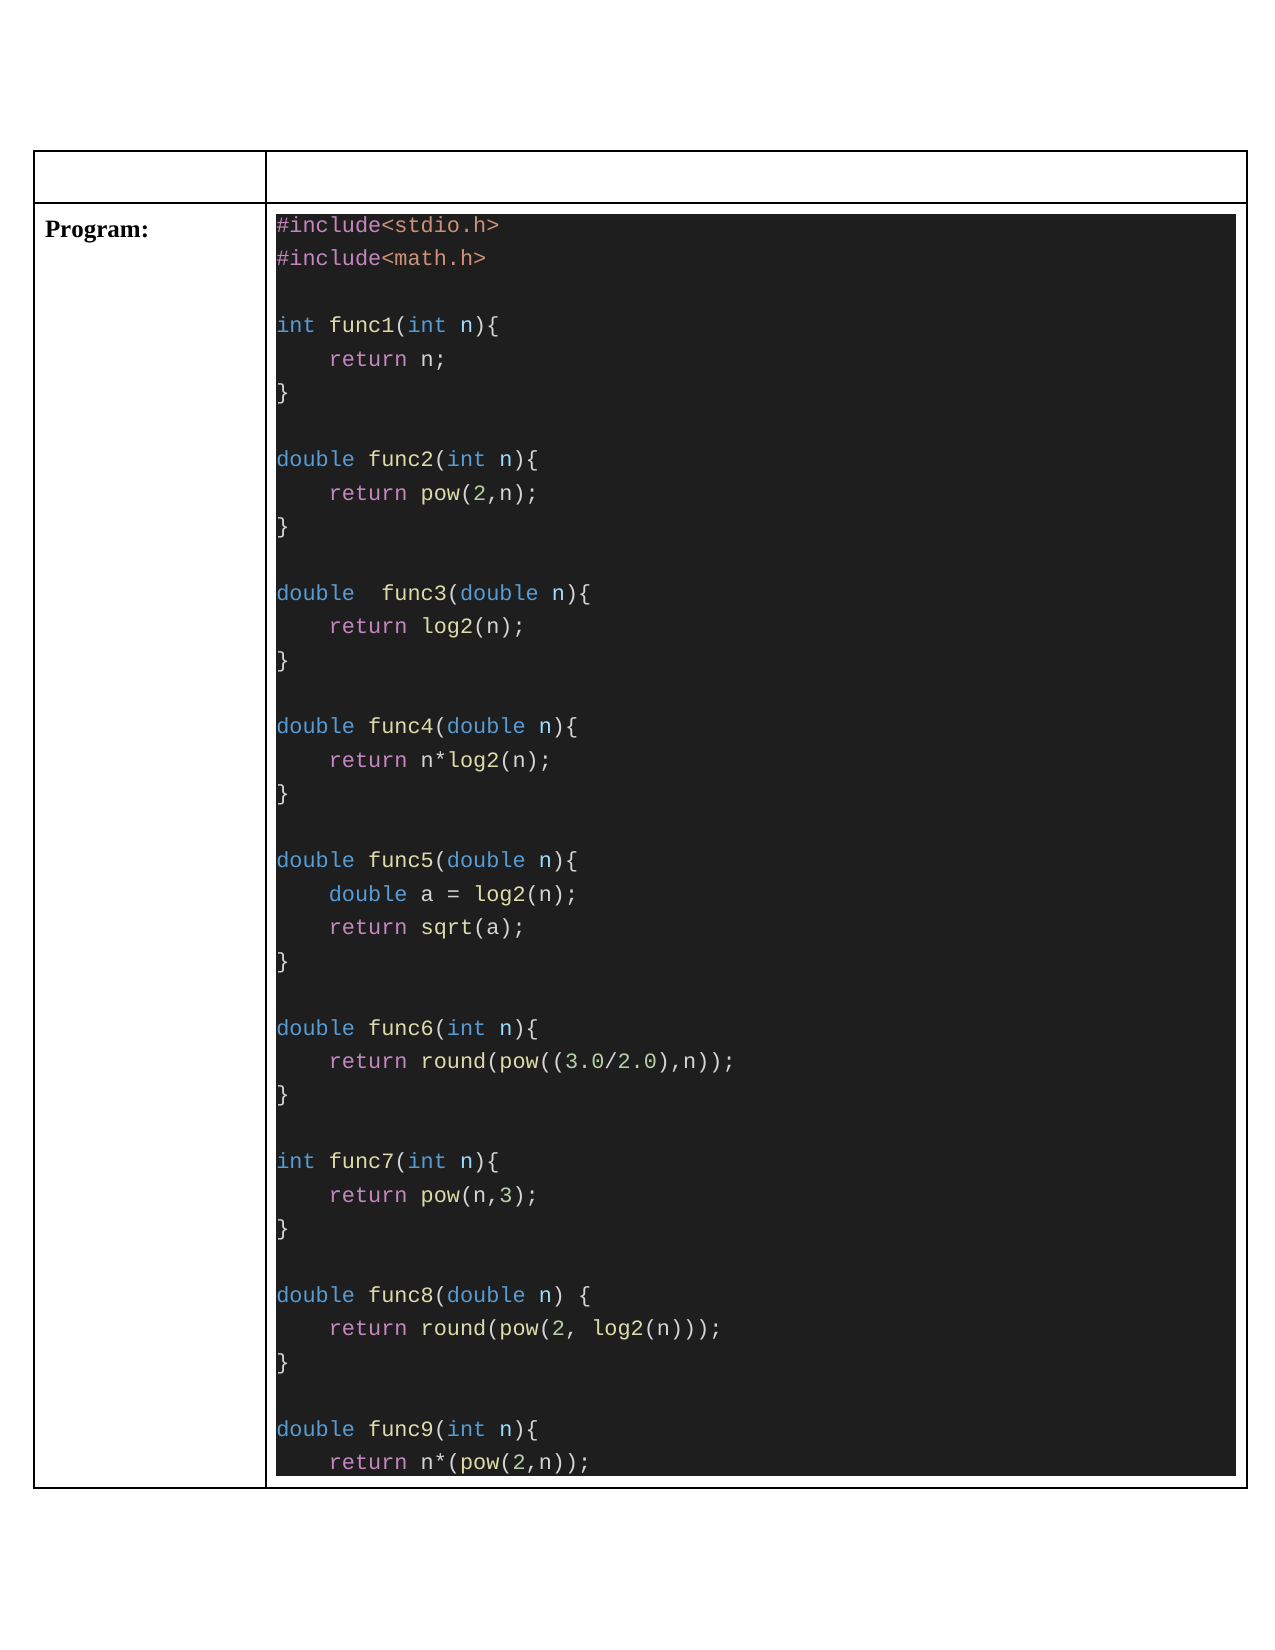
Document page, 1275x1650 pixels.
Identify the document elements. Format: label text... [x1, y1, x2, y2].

table_header [267, 152, 1246, 202]
table_header [35, 152, 265, 202]
table_cell Program: [35, 204, 265, 1487]
table_cell #include<stdio.h> #include<math.h> int func1(int n){ return n; } double func2(int n){ return pow(2,n); } double func3(double n){ return log2(n); } double func4(double n){ return n*log2(n); } double func5(double n){ double a = log2(n); return sqrt(a); } double func6(int n){ return round(pow((3.0/2.0),n)); } int func7(int n){ return pow(n,3); } double func8(double n) { return round(pow(2, log2(n))); } double func9(int n){ return n*(pow(2,n)); [267, 204, 1246, 1487]
